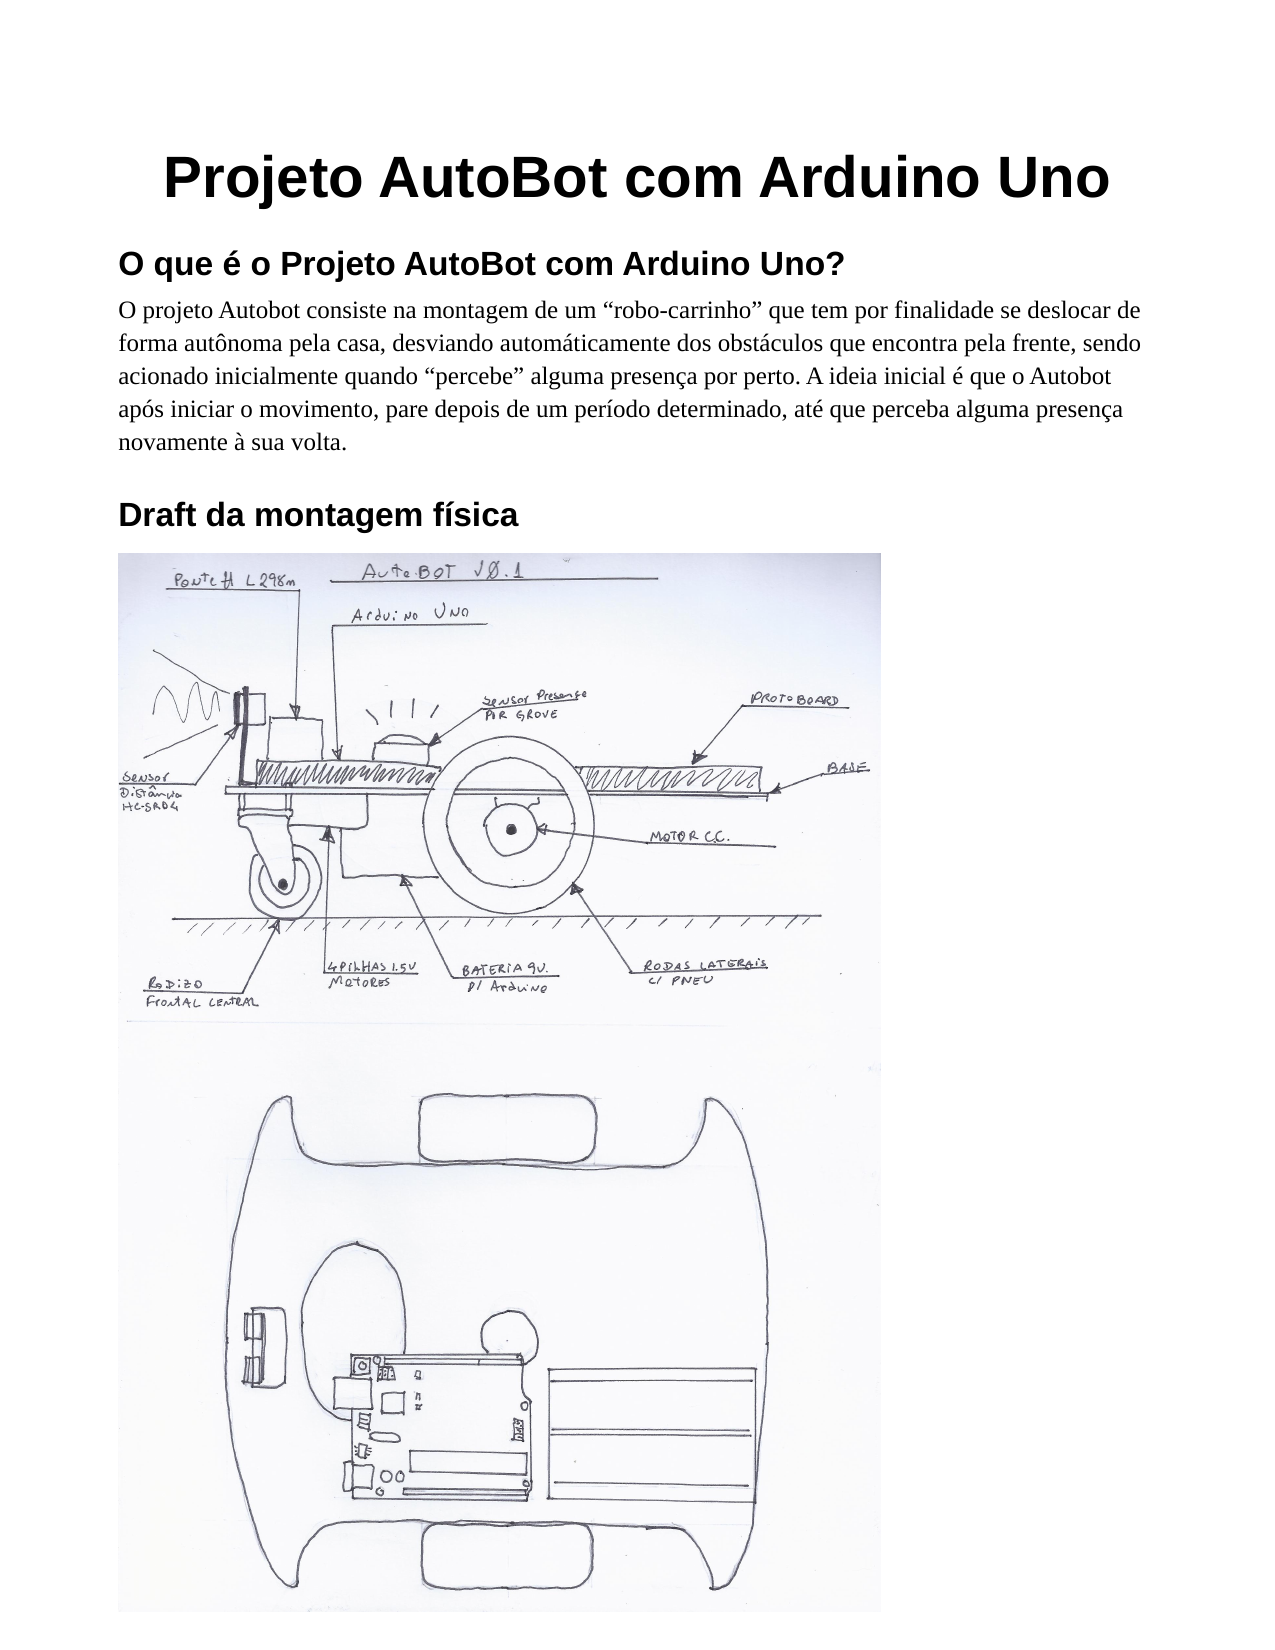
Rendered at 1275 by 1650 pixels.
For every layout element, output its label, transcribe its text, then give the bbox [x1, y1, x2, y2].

title Projeto AutoBot com Arduino Uno [118, 143, 1157, 210]
picture [118, 553, 881, 1612]
text O projeto Autobot consiste na montagem de um “robo-carrinho” que tem por finalidade se deslocar de forma autônoma pela casa, desviando automáticamente dos obstáculos que encontra pela frente, sendo acionado inicialmente quando “percebe” alguma presença por perto. A ideia inicial é que o Autobot após iniciar o movimento, pare depois de um período determinado, até que perceba alguma presença novamente à sua volta. [118, 295, 1157, 456]
subtitle O que é o Projeto AutoBot com Arduino Uno? [118, 243, 1157, 282]
subtitle Draft da montagem física [118, 495, 1157, 534]
